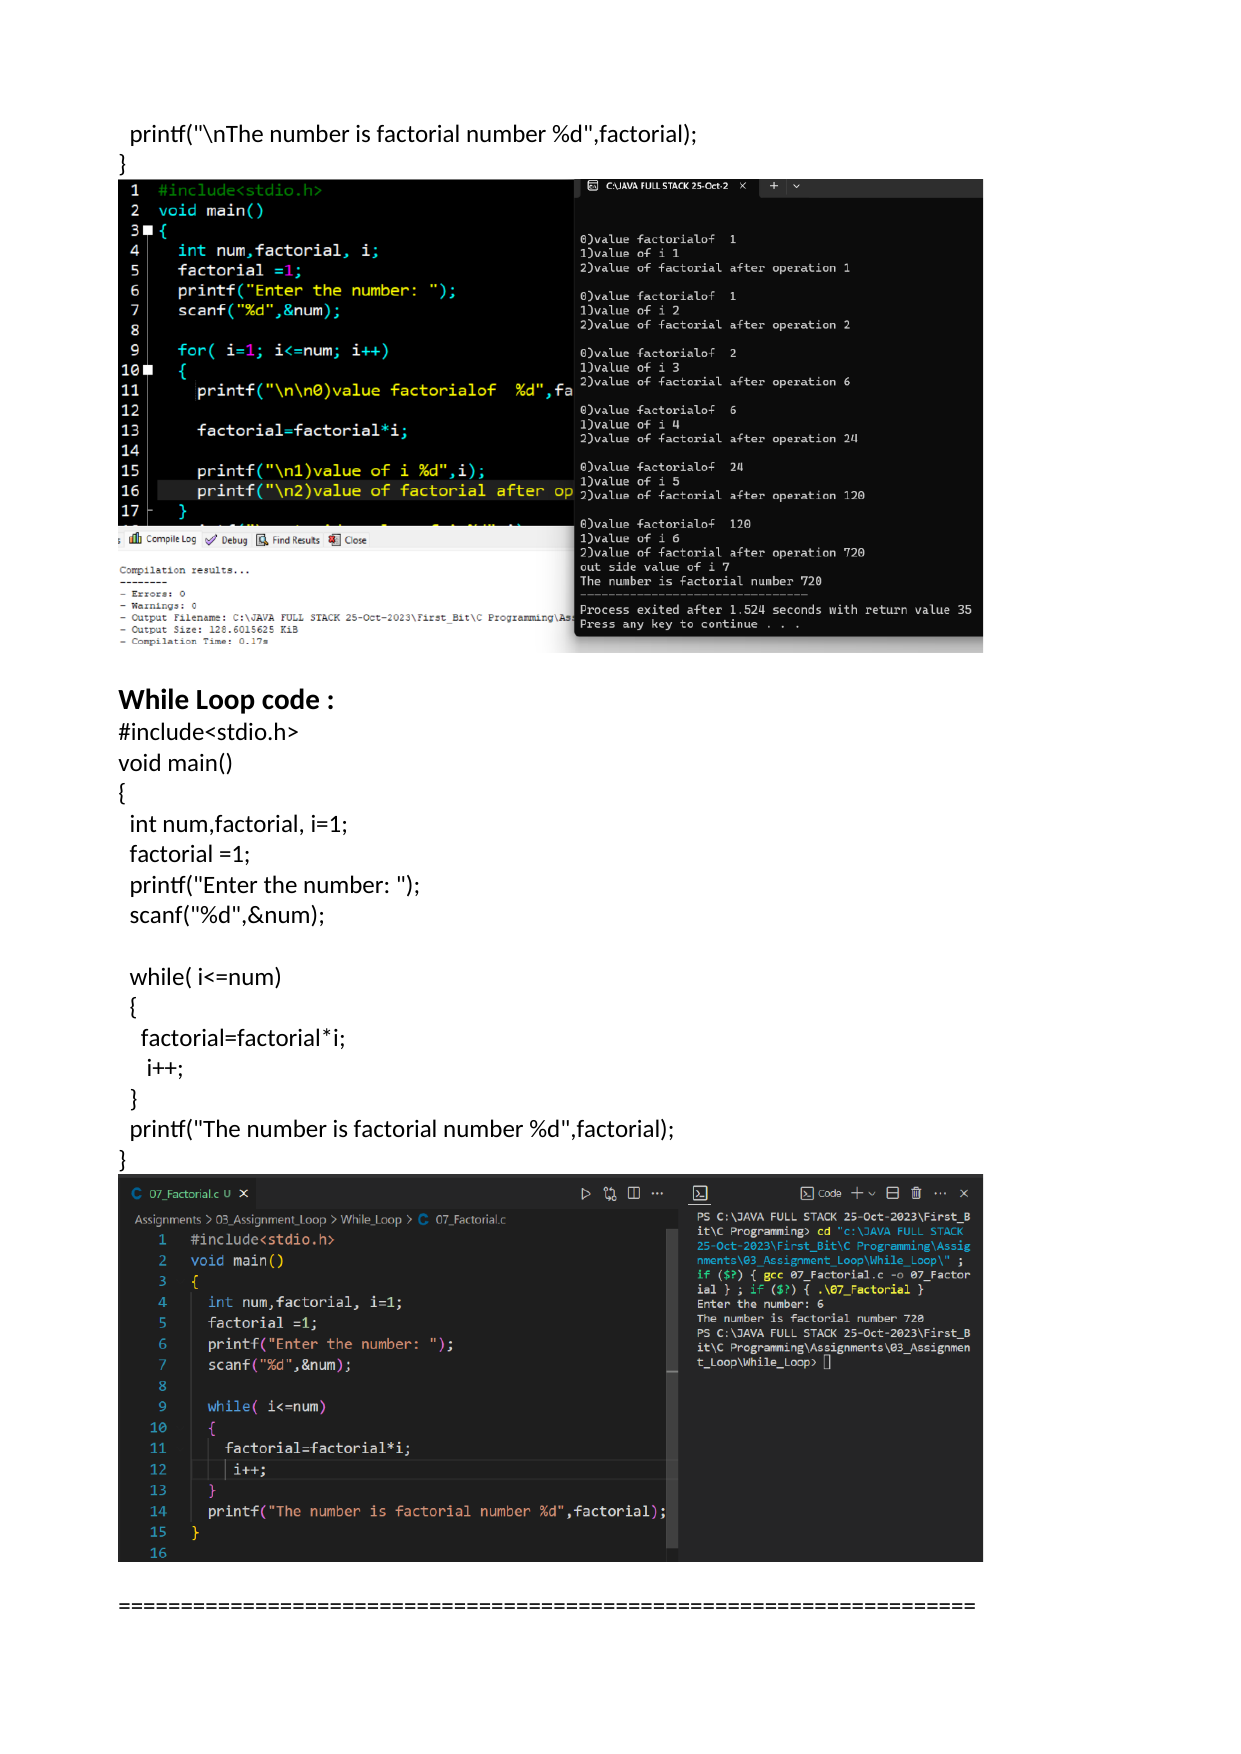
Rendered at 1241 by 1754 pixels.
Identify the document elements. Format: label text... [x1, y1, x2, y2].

text printf("The number is factorial number %d",factorial); [118, 1113, 1122, 1144]
text ===================================================================== [118, 1590, 1122, 1620]
text { [118, 991, 1122, 1022]
text factorial =1; [118, 839, 1122, 869]
text void main() [118, 747, 1122, 778]
text i++; [118, 1052, 1122, 1083]
text } [118, 149, 1122, 179]
text scanf("%d",&num); [118, 900, 1122, 930]
text factorial=factorial*i; [118, 1022, 1122, 1052]
text } [118, 1144, 1122, 1174]
text #include<stdio.h> [118, 717, 1122, 747]
text while( i<=num) [118, 961, 1122, 991]
text printf("Enter the number: "); [118, 869, 1122, 900]
text int num,factorial, i=1; [118, 808, 1122, 839]
text printf("\nThe number is factorial number %d",factorial); [118, 118, 1122, 149]
text } [118, 1083, 1122, 1113]
text While Loop code : [118, 681, 1122, 717]
text { [118, 778, 1122, 808]
